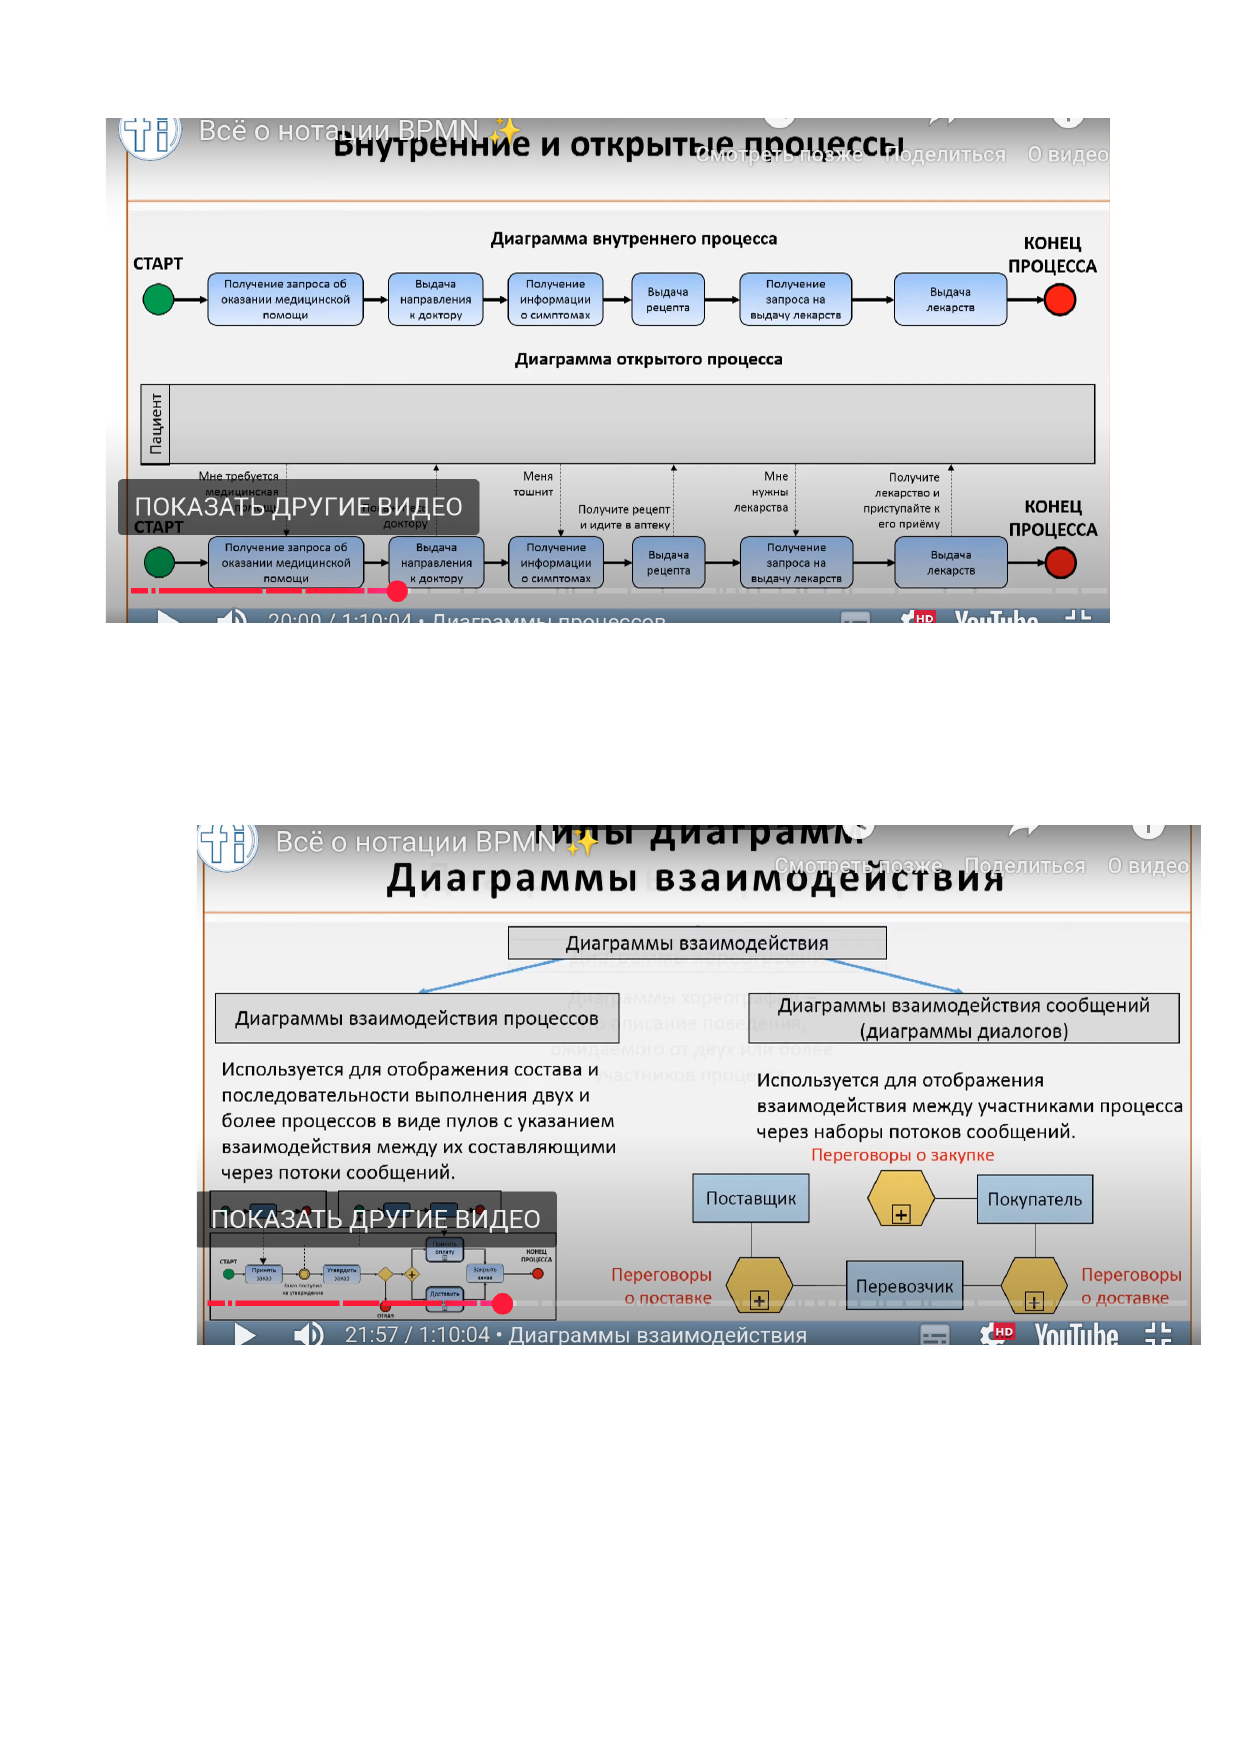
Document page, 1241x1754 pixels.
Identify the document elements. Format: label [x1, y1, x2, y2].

picture [105, 118, 1110, 623]
picture [196, 825, 1201, 1345]
